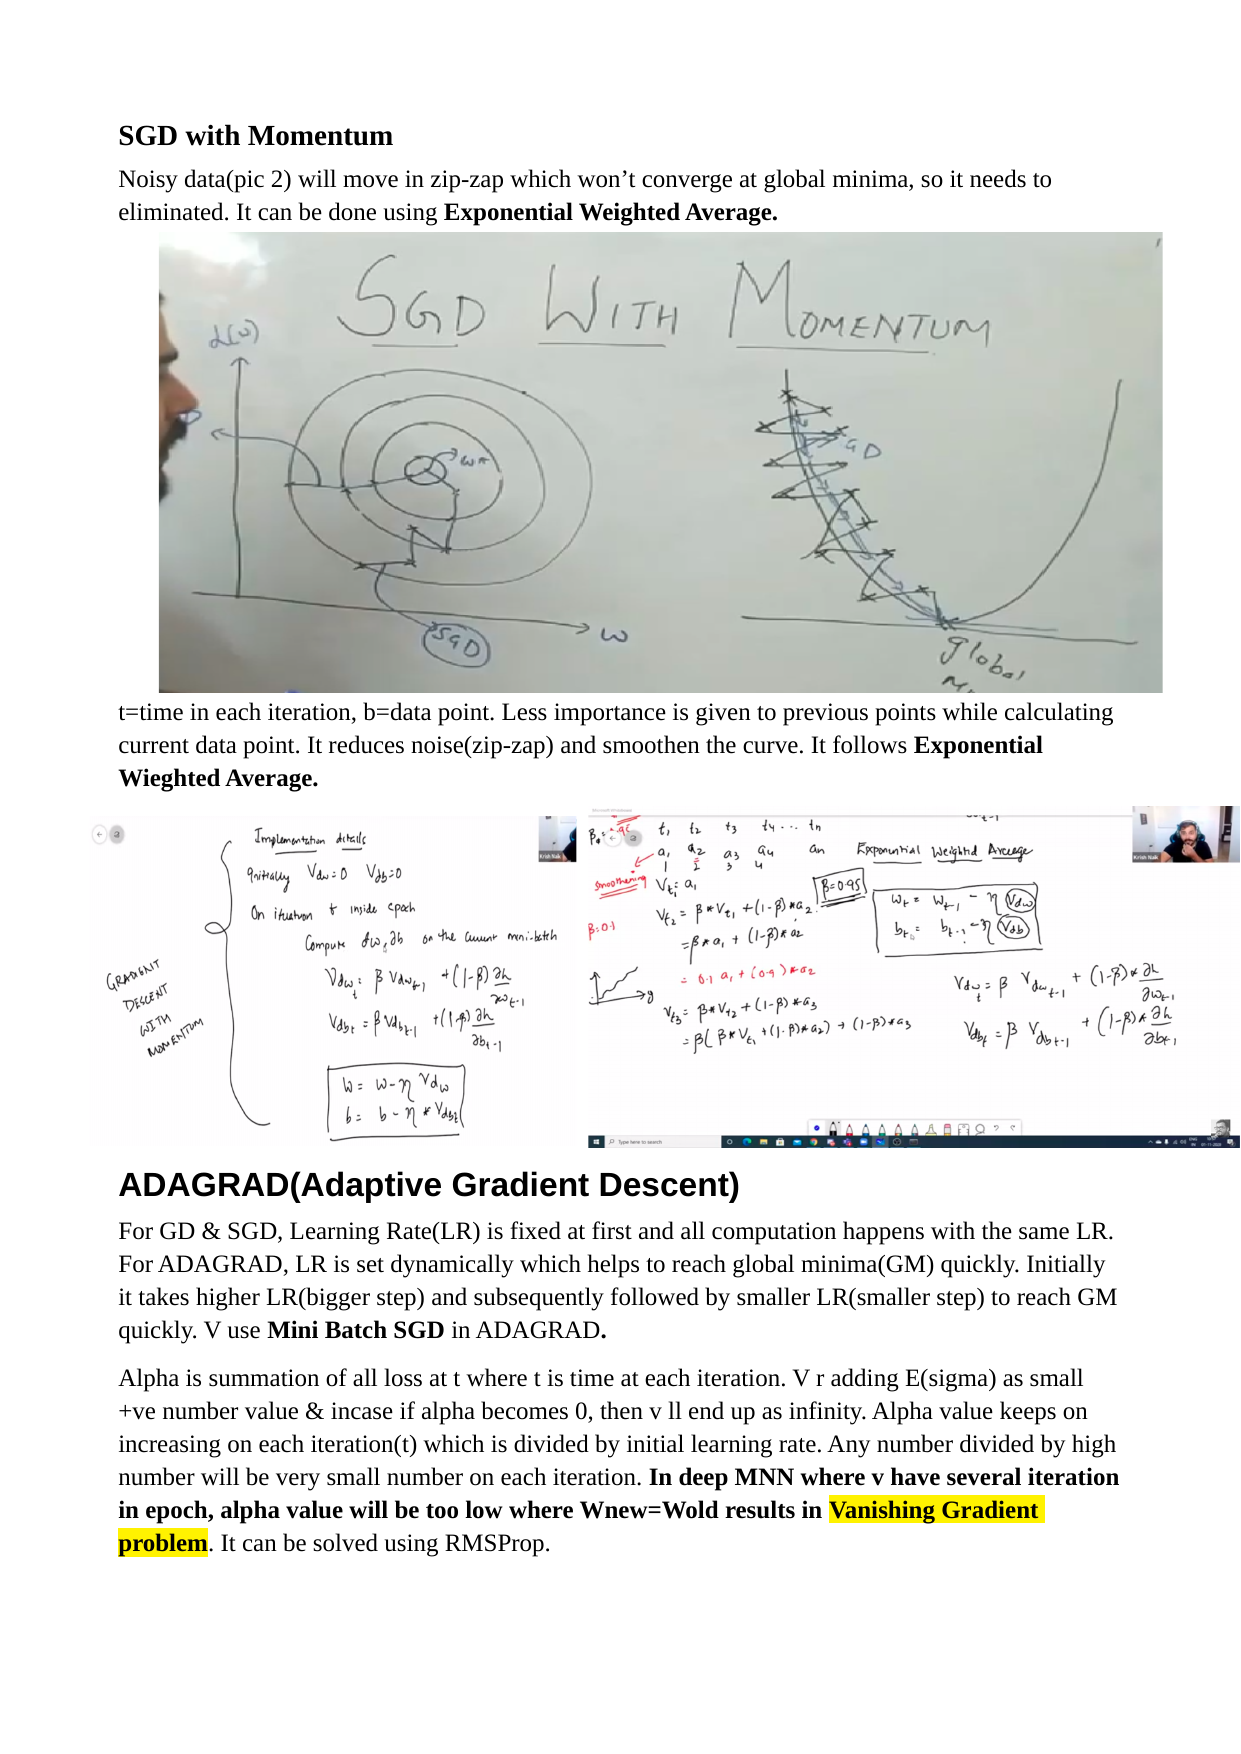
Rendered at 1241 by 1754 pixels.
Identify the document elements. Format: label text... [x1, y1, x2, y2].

text t=time in each iteration, b=data point. Less importance is given to previous points while calculating current data point. It reduces noise(zip-zap) and smoothen the curve. It follows Exponential Wieghted Average. [118, 245, 1122, 792]
picture [588, 806, 1240, 1148]
text Alpha is summation of all loss at t where t is time at each iteration. V r adding E(sigma) as small +ve number value & incase if alpha becomes 0, then v ll end up as infinity. Alpha value keeps on increasing on each iteration(t) which is divided by initial learning rate. Any number divided by high number will be very small number on each iteration. In deep MNN where v have several iteration in epoch, alpha value will be too low where Wnew=Wold results in Vanishing Gradient problem. It can be solved using RMSProp. [118, 1363, 1122, 1557]
picture [158, 232, 1163, 693]
text Noisy data(pic 2) will move in zip-zap which won’t converge at global minima, so it needs to eliminated. It can be done using Exponential Weighted Average. [118, 164, 1122, 226]
subtitle SGD with Momentum [118, 118, 1122, 152]
subtitle ADAGRAD(Adaptive Gradient Descent) [118, 1165, 1122, 1203]
text For GD & SGD, Learning Rate(LR) is fixed at first and all computation happens with the same LR. For ADAGRAD, LR is set dynamically which helps to reach global minima(GM) quickly. Initially it takes higher LR(bigger step) and subsequently followed by smaller LR(smaller step) to reach GM quickly. V use Mini Batch SGD in ADAGRAD. [118, 1216, 1122, 1344]
picture [88, 816, 577, 1146]
